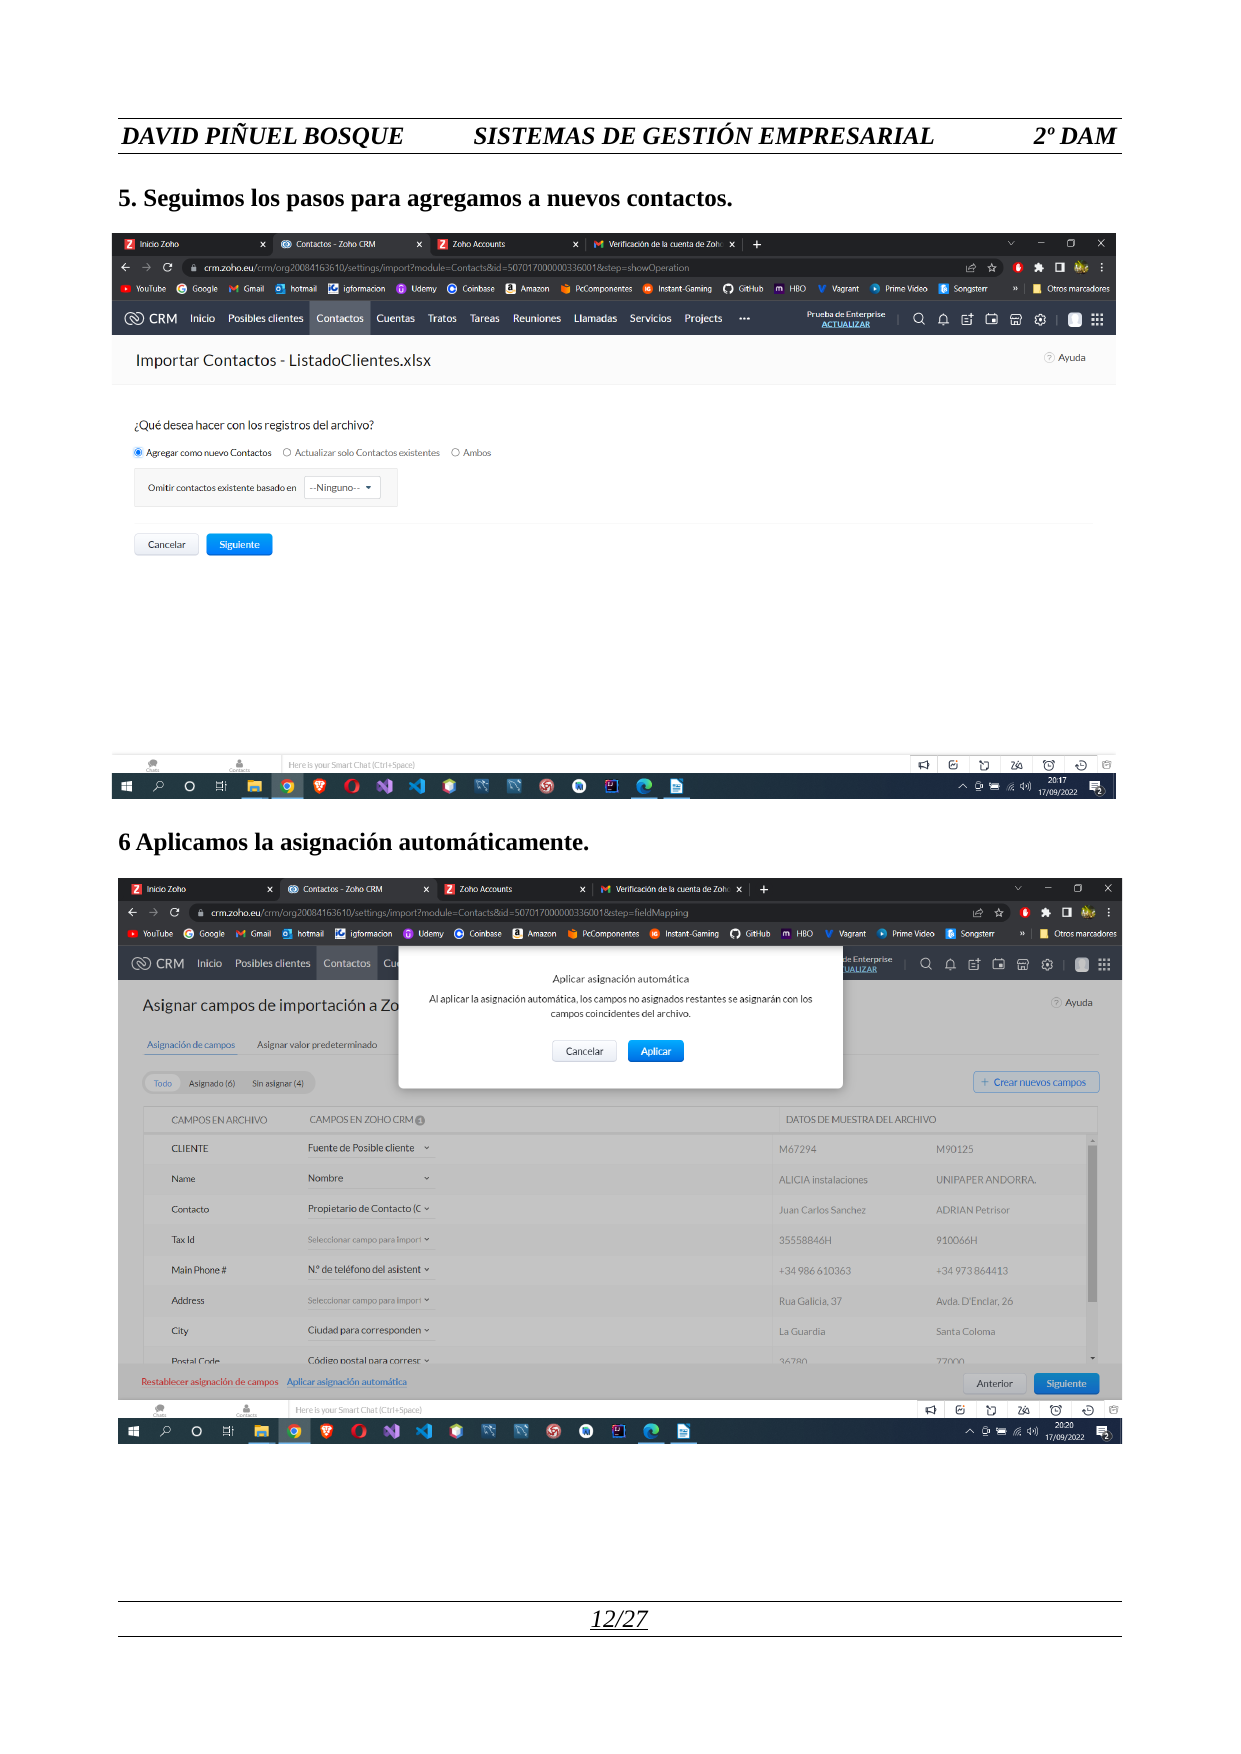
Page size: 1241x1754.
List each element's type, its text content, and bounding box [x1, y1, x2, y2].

text 5. Seguimos los pasos para agregamos a nuevos contactos. [118, 183, 1122, 211]
picture [118, 878, 1123, 1444]
text 6 Aplicamos la asignación automáticamente. [118, 827, 1122, 856]
picture [111, 233, 1116, 799]
